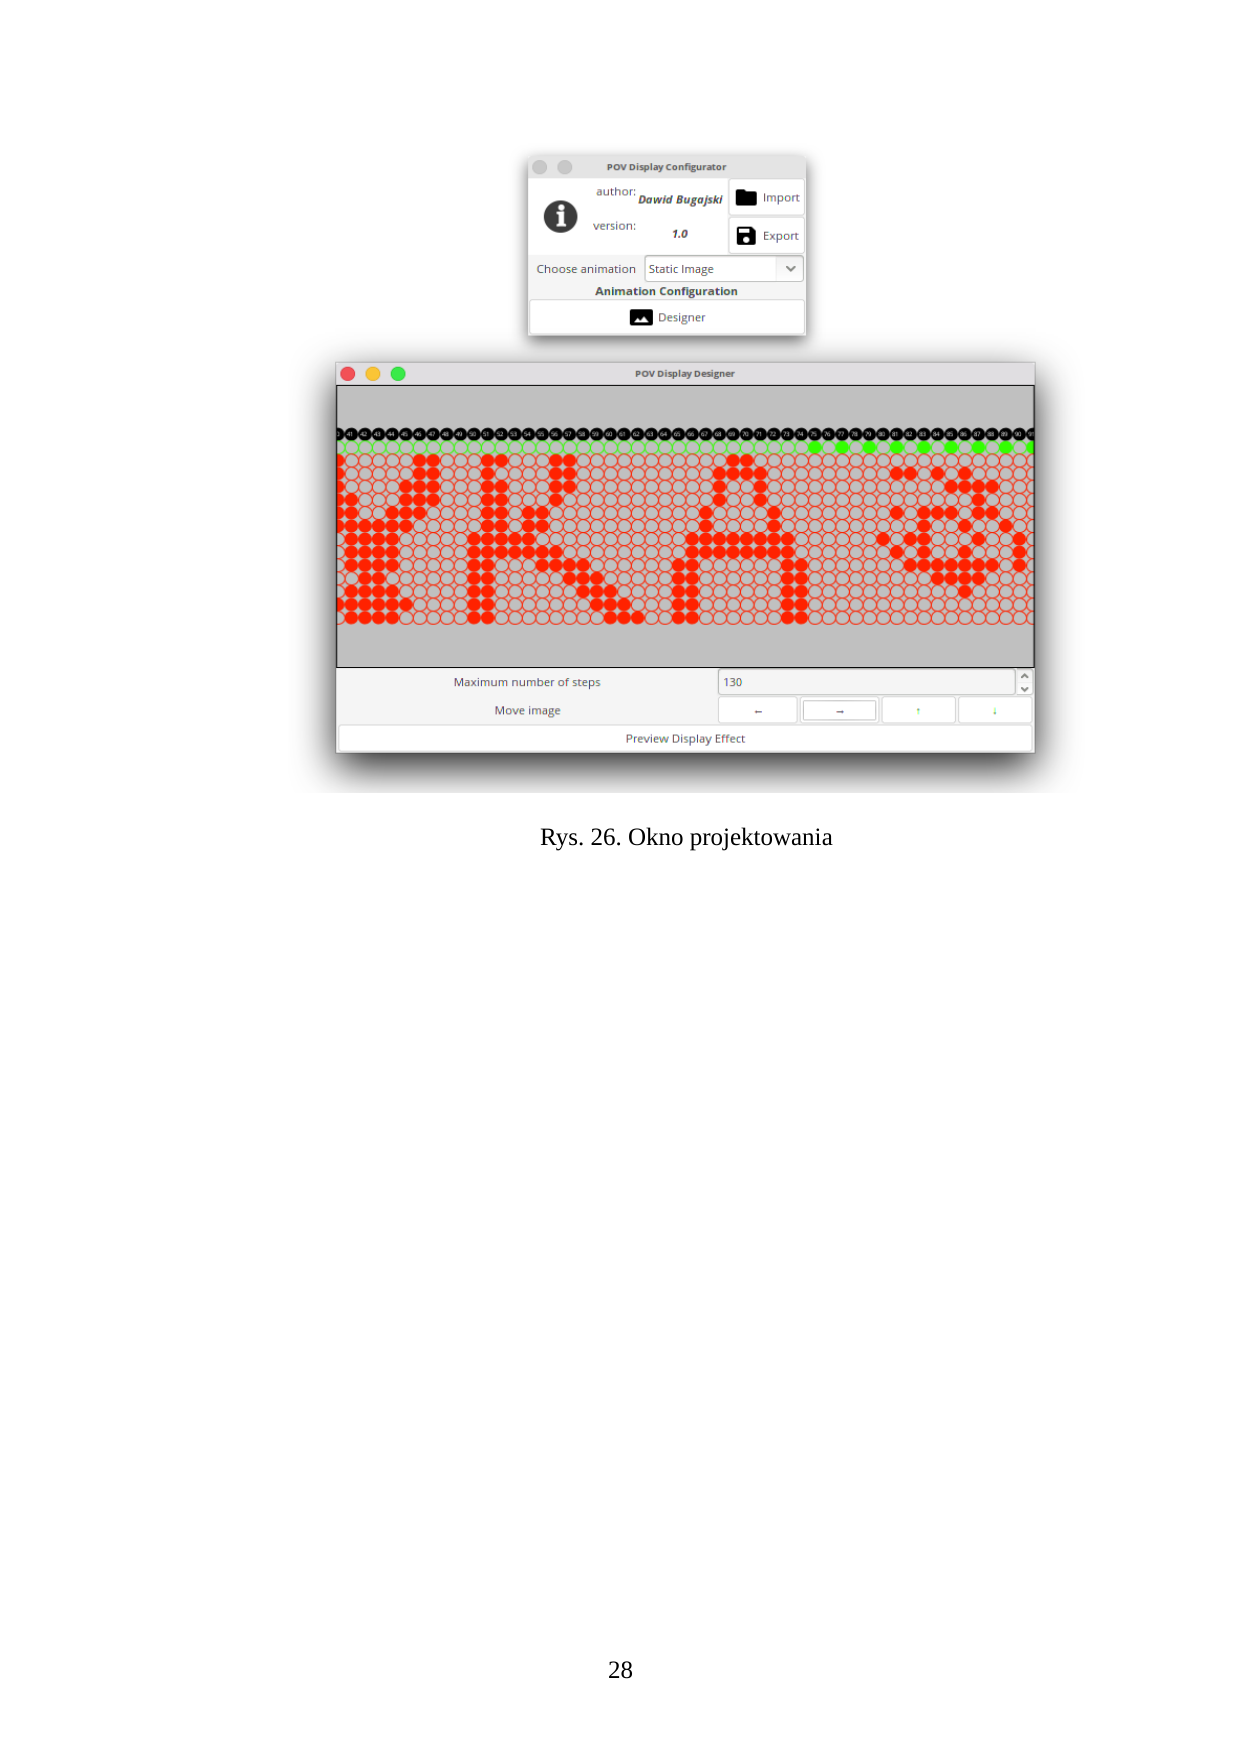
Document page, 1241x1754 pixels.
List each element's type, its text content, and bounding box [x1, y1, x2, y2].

picture [288, 138, 1085, 793]
text Rys. 26. Okno projektowania [271, 822, 1102, 850]
